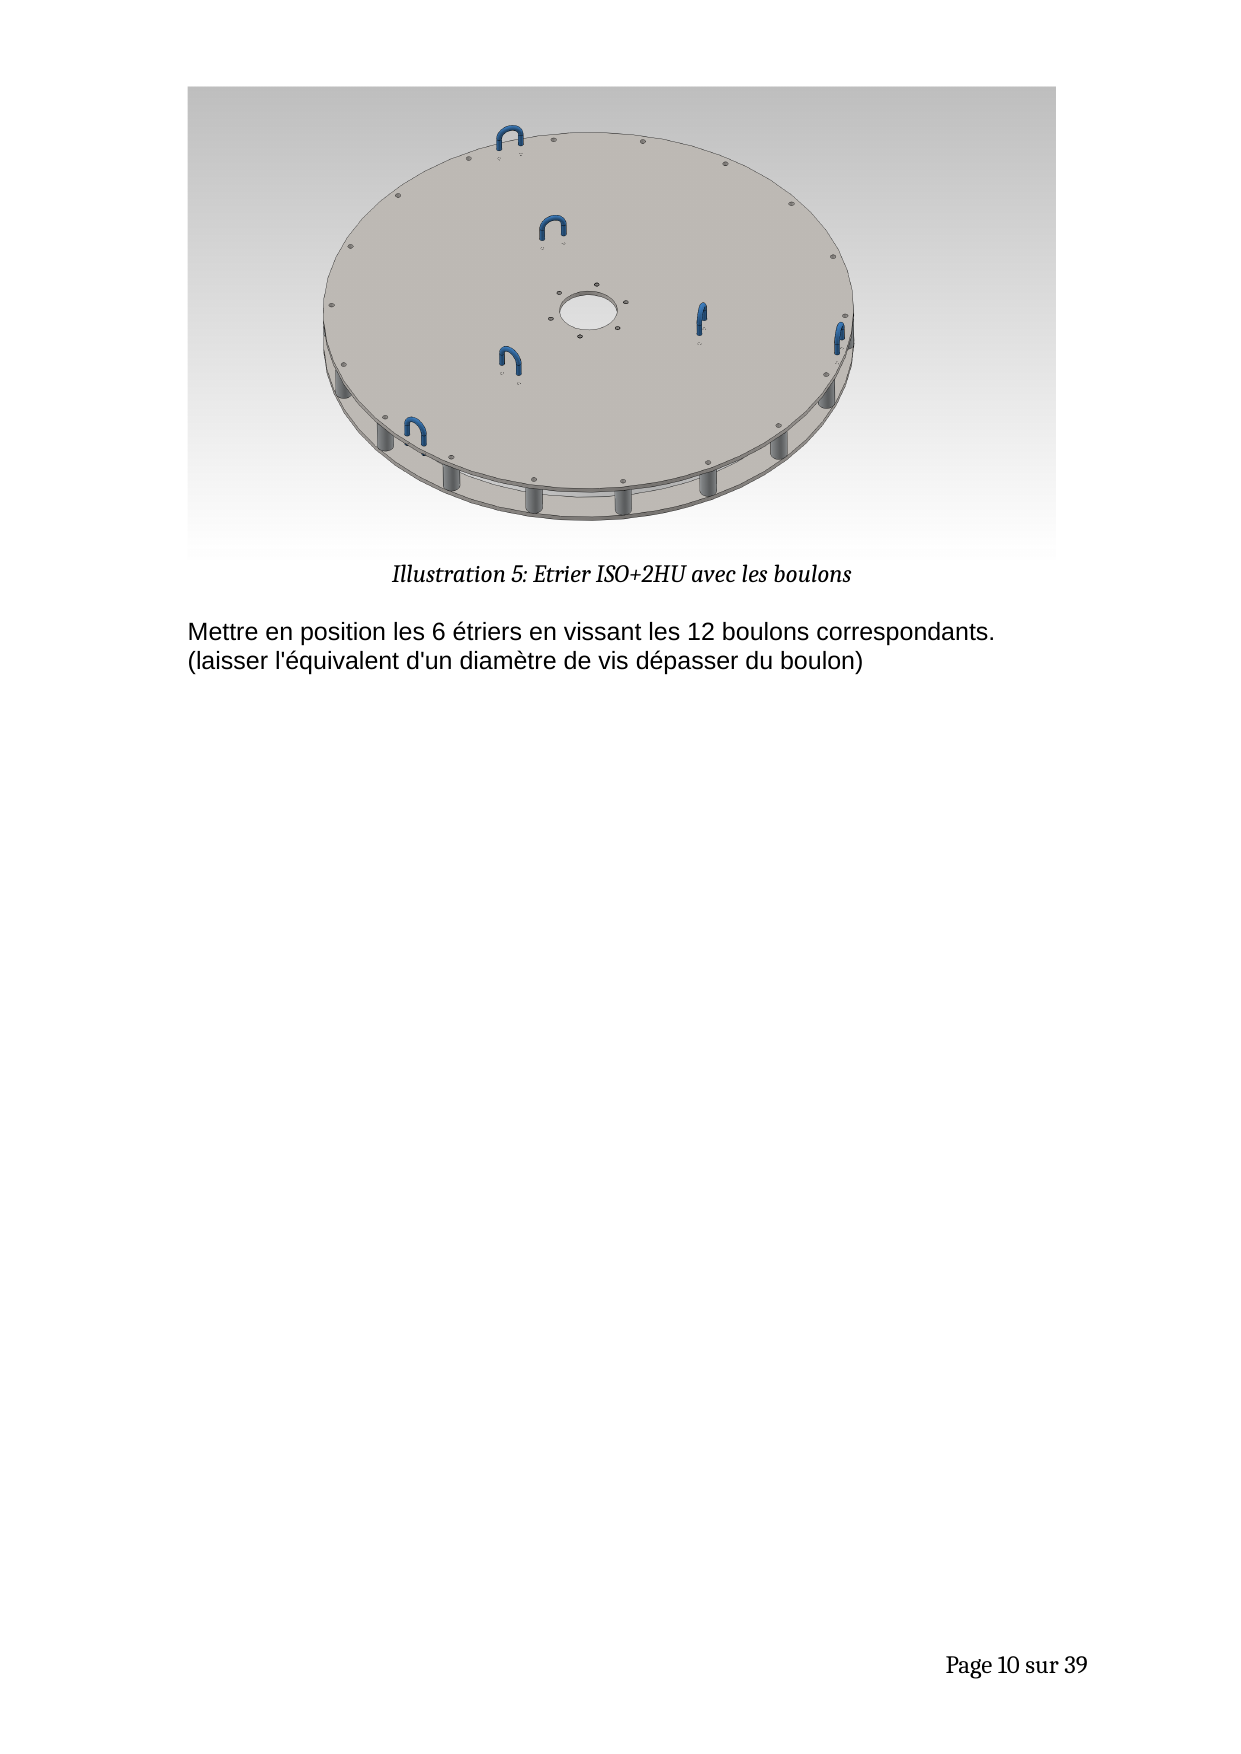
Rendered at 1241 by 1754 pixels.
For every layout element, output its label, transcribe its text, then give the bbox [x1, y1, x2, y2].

text Mettre en position les 6 étriers en vissant les 12 boulons correspondants. [187, 617, 1056, 646]
text (laisser l'équivalent d'un diamètre de vis dépasser du boulon) [187, 646, 1056, 674]
text Illustration 5: Etrier ISO+2HU avec les boulons [187, 560, 1056, 588]
picture [187, 86, 1056, 560]
